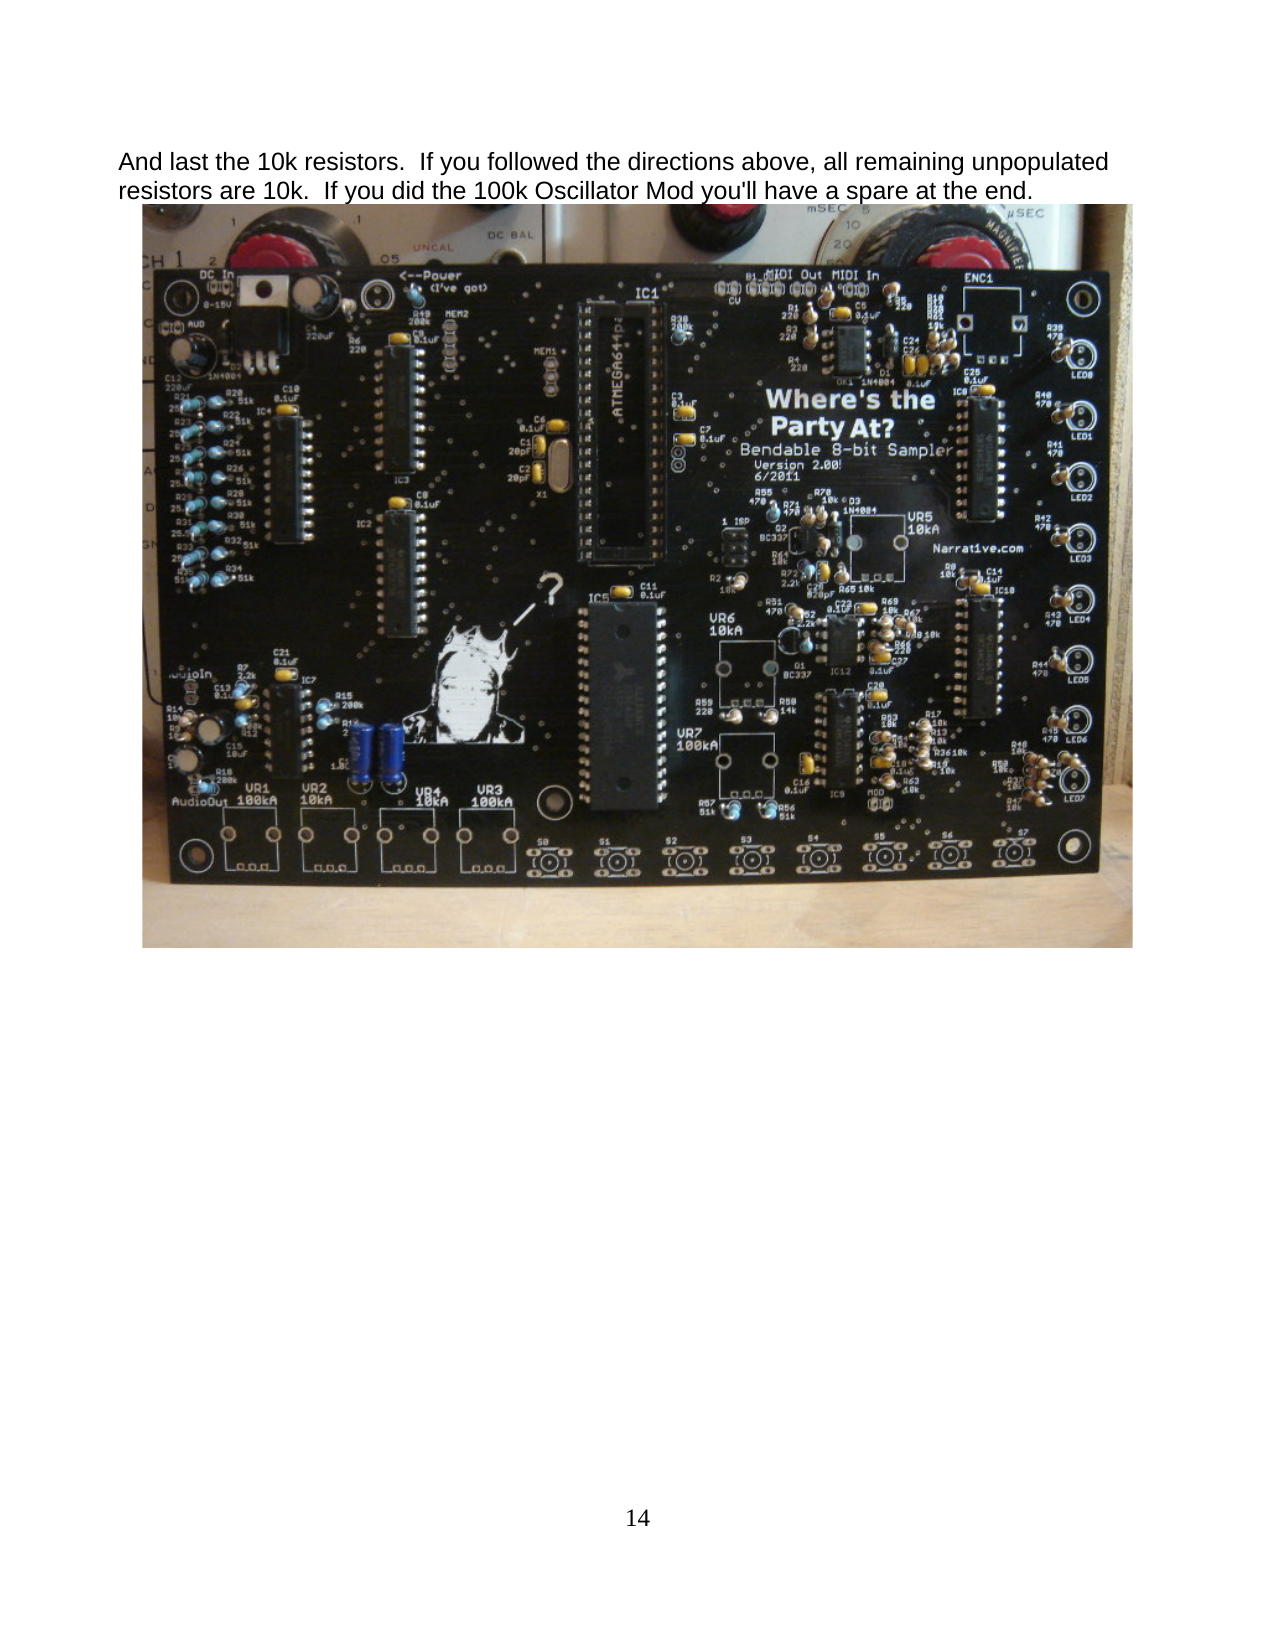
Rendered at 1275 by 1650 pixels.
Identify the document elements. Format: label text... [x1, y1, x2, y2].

picture [142, 204, 1133, 948]
text And last the 10k resistors. If you followed the directions above, all remaining unpopulated resistors are 10k. If you did the 100k Oscillator Mod you'll have a spare at the end. [118, 147, 1157, 204]
